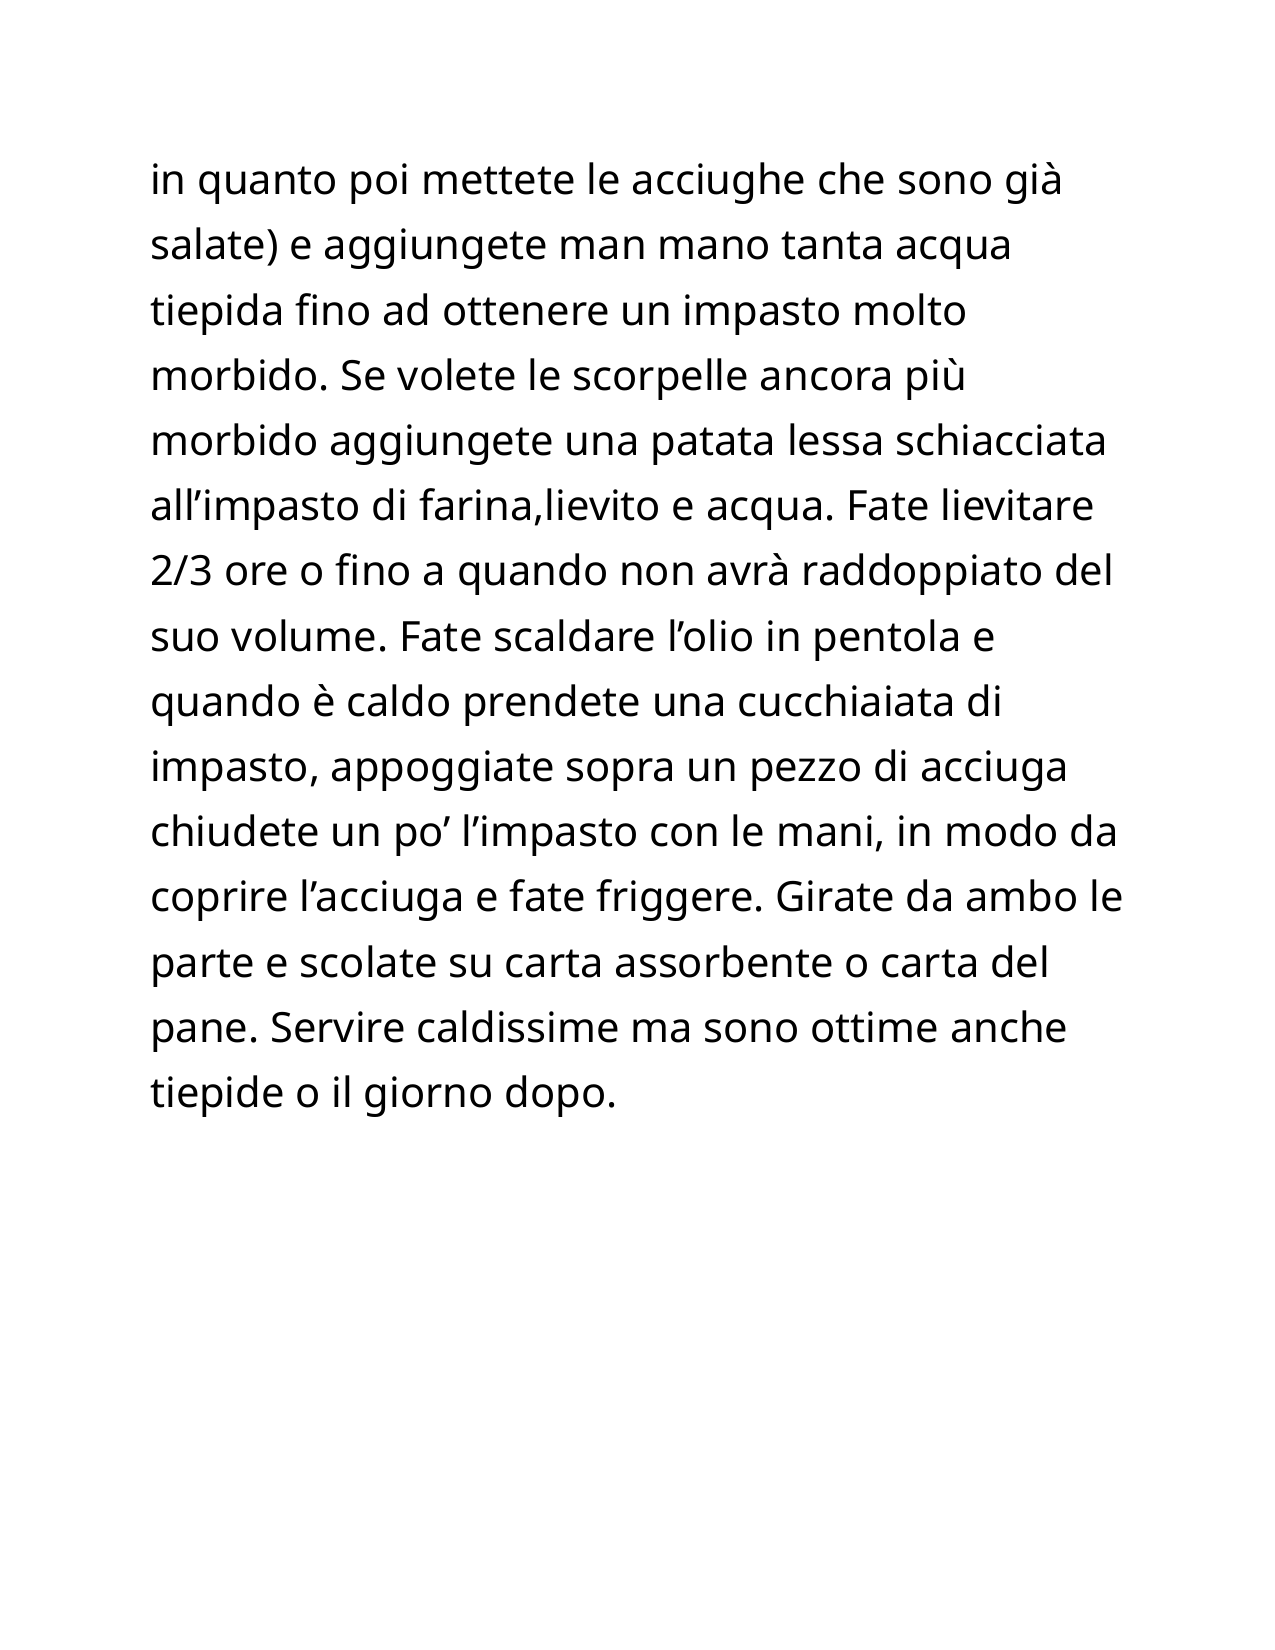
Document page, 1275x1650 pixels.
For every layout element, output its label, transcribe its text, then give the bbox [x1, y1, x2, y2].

text in quanto poi mettete le acciughe che sono già salate) e aggiungete man mano tanta acqua tiepida fino ad ottenere un impasto molto morbido. Se volete le scorpelle ancora più morbido aggiungete una patata lessa schiacciata all’impasto di farina,lievito e acqua. Fate lievitare 2/3 ore o fino a quando non avrà raddoppiato del suo volume. Fate scaldare l’olio in pentola e quando è caldo prendete una cucchiaiata di impasto, appoggiate sopra un pezzo di acciuga chiudete un po’ l’impasto con le mani, in modo da coprire l’acciuga e fate friggere. Girate da ambo le parte e scolate su carta assorbente o carta del pane. Servire caldissime ma sono ottime anche tiepide o il giorno dopo. [150, 150, 1125, 1120]
